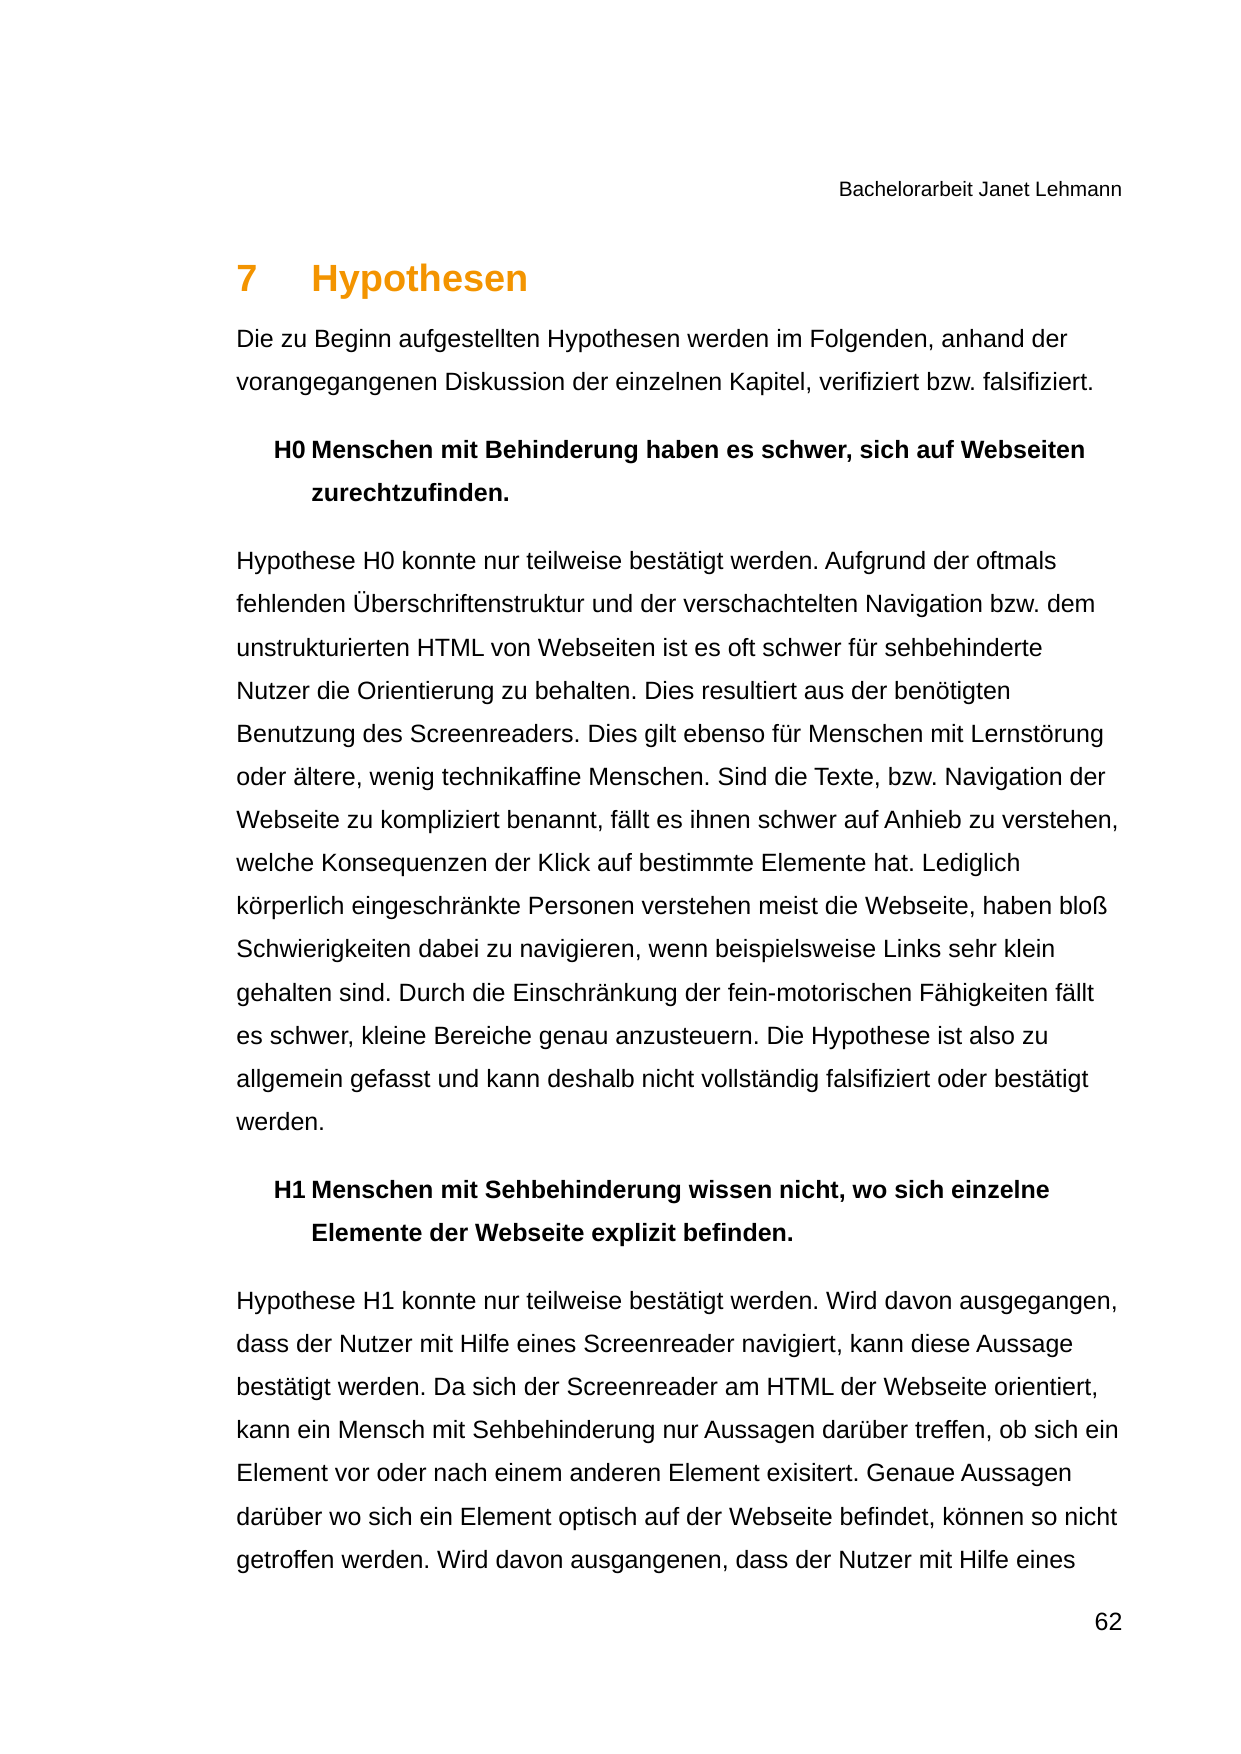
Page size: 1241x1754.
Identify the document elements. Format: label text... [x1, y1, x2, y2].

list Menschen mit Behinderung haben es schwer, sich auf Webseiten zurechtzufinden. [274, 435, 1122, 507]
subtitle Hypothesen [236, 256, 1122, 299]
text Hypothese H1 konnte nur teilweise bestätigt werden. Wird davon ausgegangen, dass der Nutzer mit Hilfe eines Screenreader navigiert, kann diese Aussage bestätigt werden. Da sich der Screenreader am HTML der Webseite orientiert, kann ein Mensch mit Sehbehinderung nur Aussagen darüber treffen, ob sich ein Element vor oder nach einem anderen Element exisitert. Genaue Aussagen darüber wo sich ein Element optisch auf der Webseite befindet, können so nicht getroffen werden. Wird davon ausgangenen, dass der Nutzer mit Hilfe eines [236, 1286, 1122, 1573]
text Die zu Beginn aufgestellten Hypothesen werden im Folgenden, anhand der vorangegangenen Diskussion der einzelnen Kapitel, verifiziert bzw. falsifiziert. [236, 324, 1122, 396]
text Hypothese H0 konnte nur teilweise bestätigt werden. Aufgrund der oftmals fehlenden Überschriftenstruktur und der verschachtelten Navigation bzw. dem unstrukturierten HTML von Webseiten ist es oft schwer für sehbehinderte Nutzer die Orientierung zu behalten. Dies resultiert aus der benötigten Benutzung des Screenreaders. Dies gilt ebenso für Menschen mit Lernstörung oder ältere, wenig technikaffine Menschen. Sind die Texte, bzw. Navigation der Webseite zu kompliziert benannt, fällt es ihnen schwer auf Anhieb zu verstehen, welche Konsequenzen der Klick auf bestimmte Elemente hat. Lediglich körperlich eingeschränkte Personen verstehen meist die Webseite, haben bloß Schwierigkeiten dabei zu navigieren, wenn beispielsweise Links sehr klein gehalten sind. Durch die Einschränkung der fein-motorischen Fähigkeiten fällt es schwer, kleine Bereiche genau anzusteuern. Die Hypothese ist also zu allgemein gefasst und kann deshalb nicht vollständig falsifiziert oder bestätigt werden. [236, 546, 1122, 1136]
list Menschen mit Sehbehinderung wissen nicht, wo sich einzelne Elemente der Webseite explizit befinden. [274, 1175, 1122, 1247]
